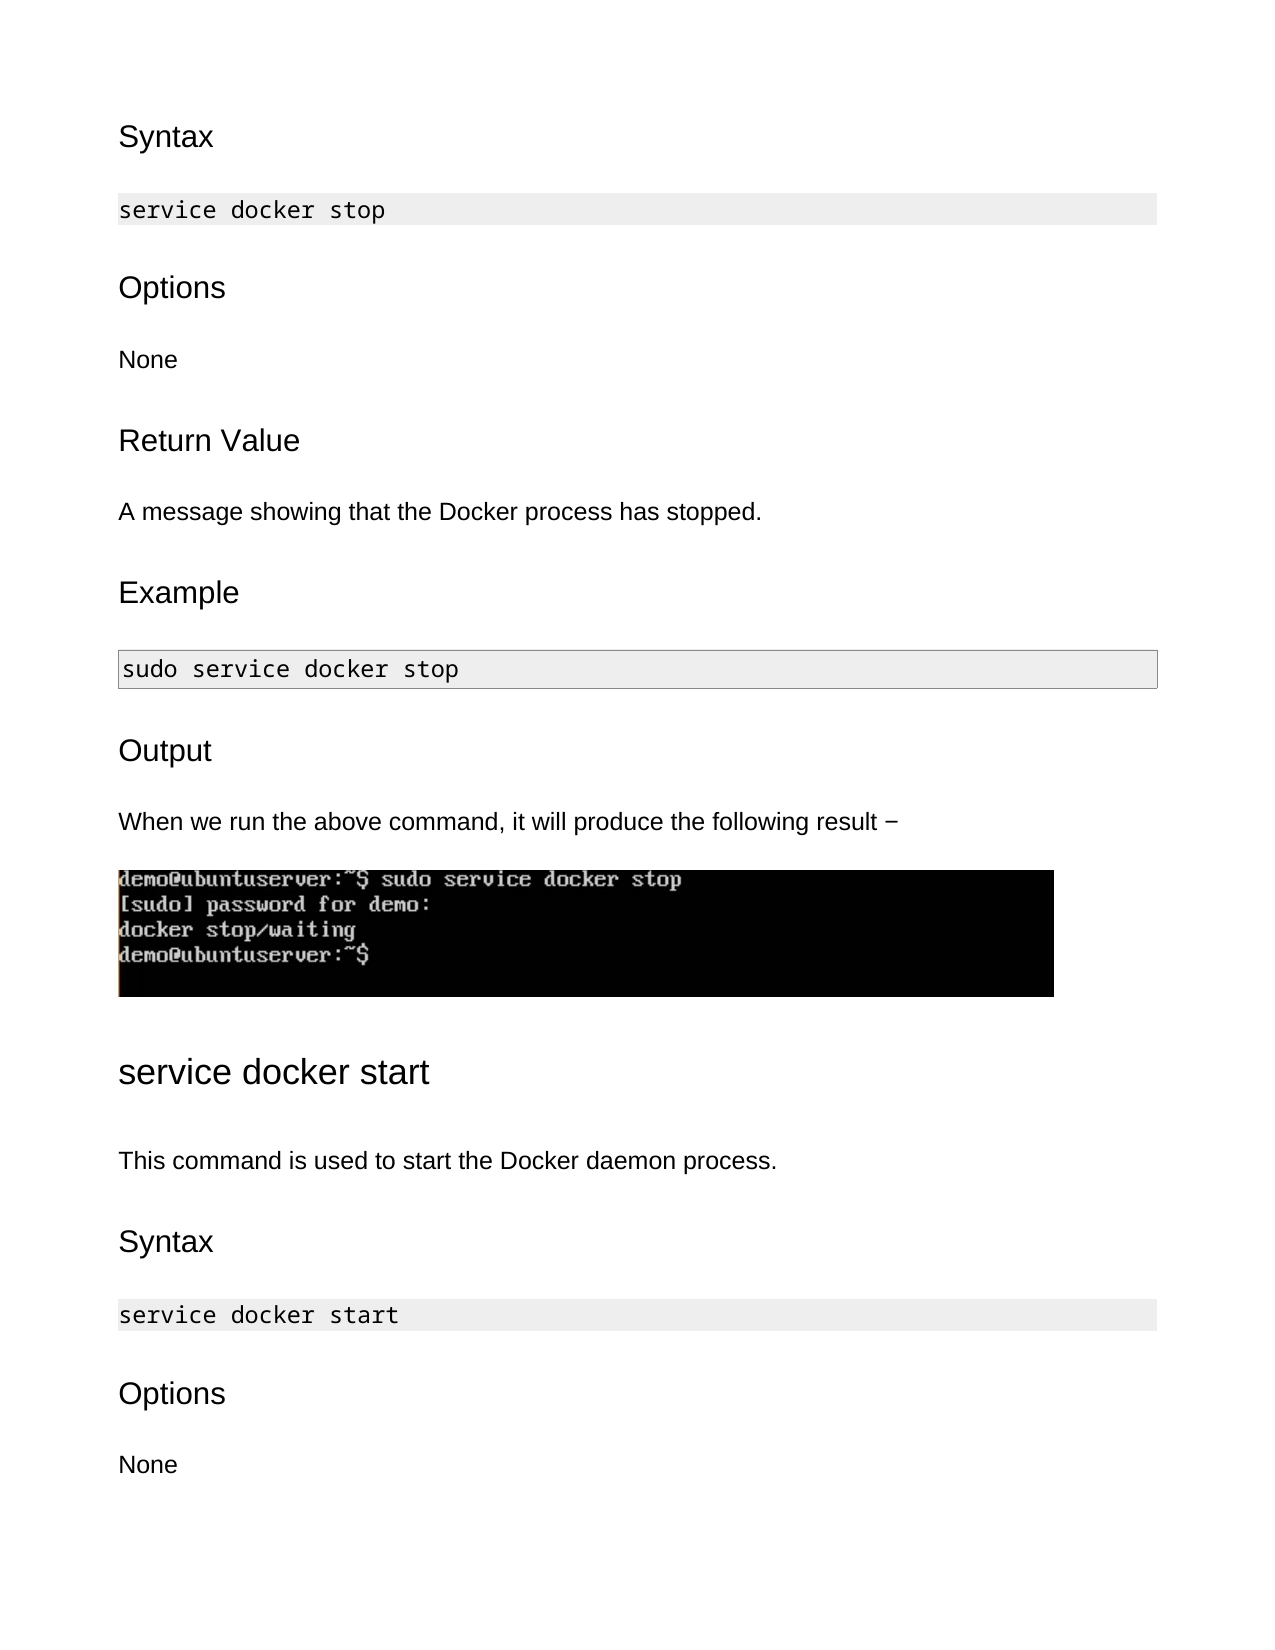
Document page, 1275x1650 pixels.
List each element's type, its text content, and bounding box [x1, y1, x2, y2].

text service docker start [118, 1299, 1157, 1331]
text None [118, 1450, 1157, 1479]
subtitle Output [118, 732, 1157, 768]
subtitle Options [118, 269, 1157, 305]
subtitle Example [118, 574, 1157, 610]
subtitle Syntax [118, 1223, 1157, 1259]
text None [118, 345, 1157, 373]
subtitle service docker start [118, 1051, 1157, 1092]
text A message showing that the Docker process has stopped. [118, 497, 1157, 526]
text This command is used to start the Docker daemon process. [118, 1146, 1157, 1175]
subtitle Options [118, 1375, 1157, 1411]
text sudo service docker stop [119, 651, 1157, 688]
text When we run the above command, it will produce the following result − [118, 807, 1157, 836]
text service docker stop [118, 193, 1157, 225]
subtitle Syntax [118, 118, 1157, 154]
picture [118, 870, 1054, 997]
subtitle Return Value [118, 422, 1157, 458]
